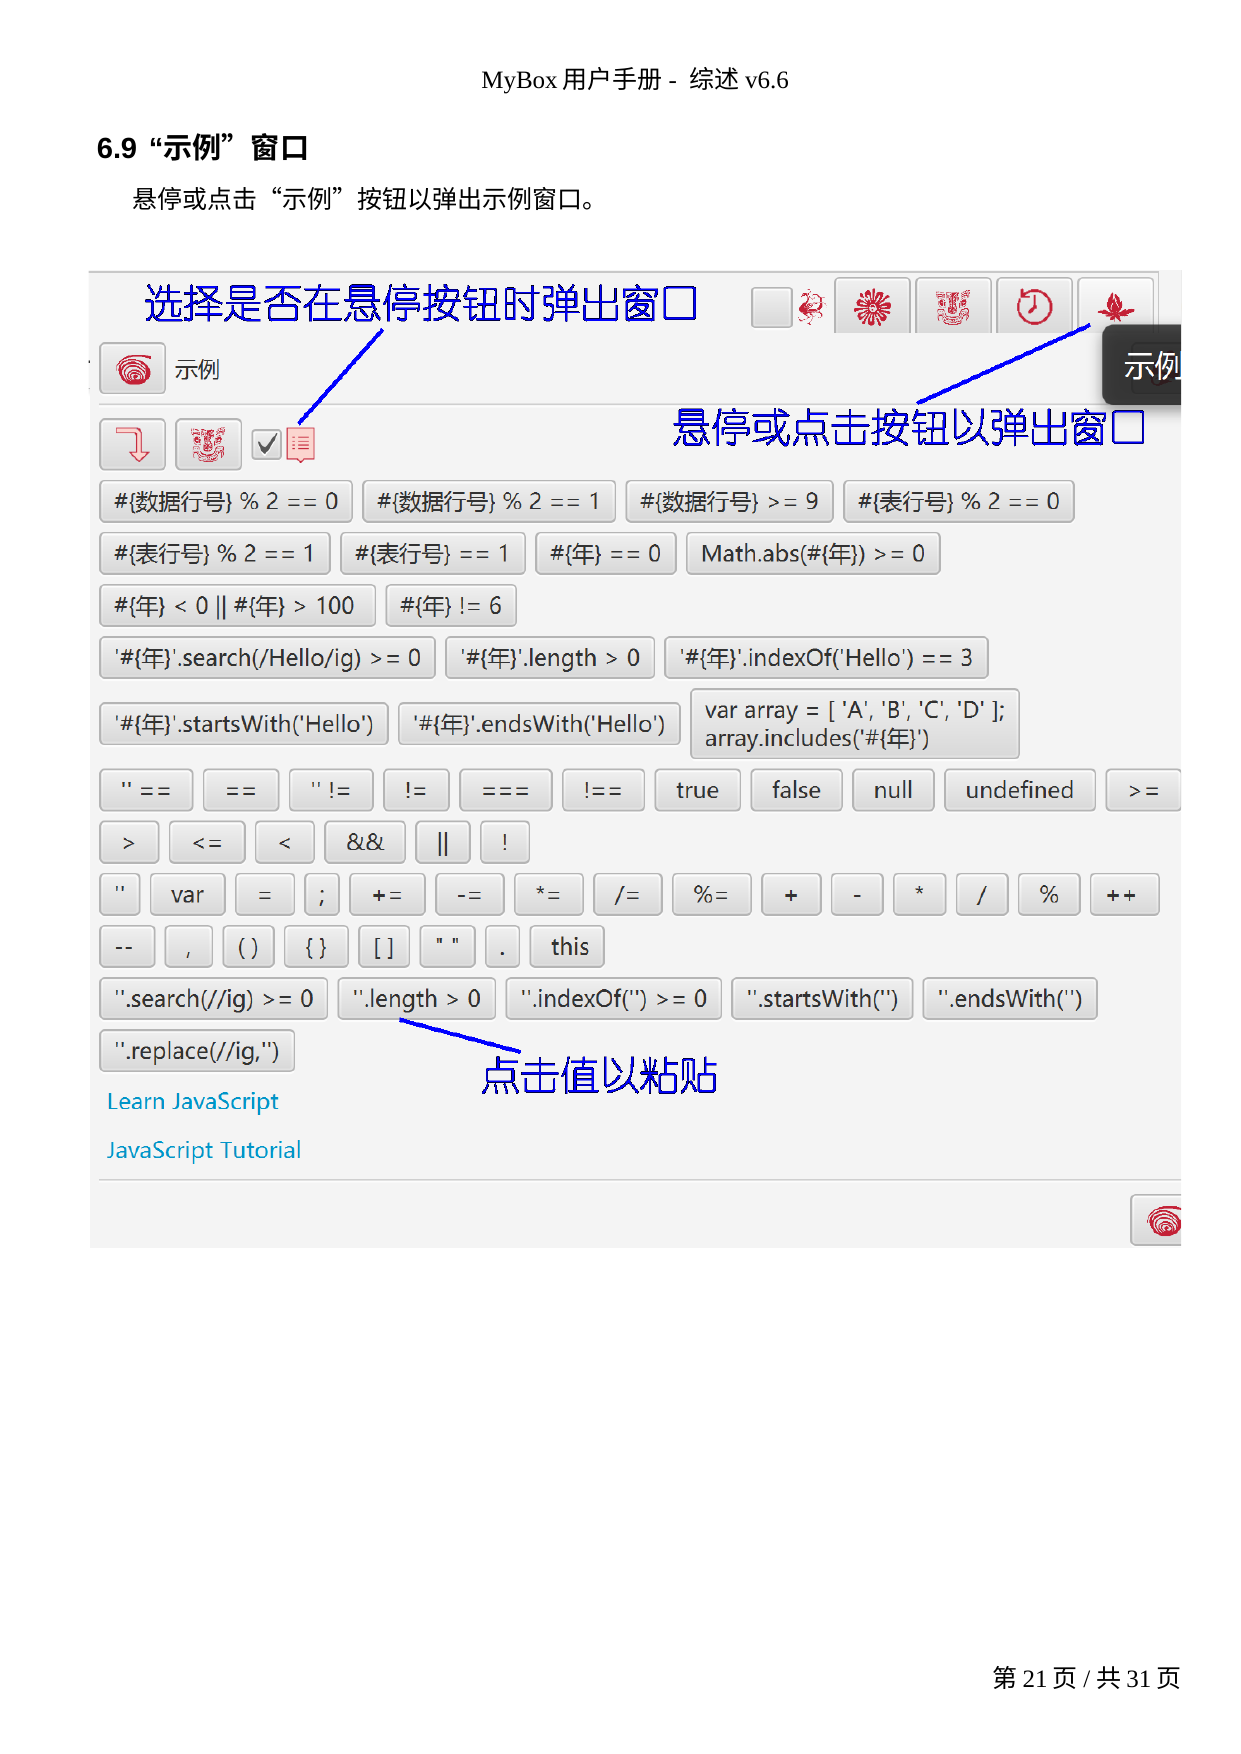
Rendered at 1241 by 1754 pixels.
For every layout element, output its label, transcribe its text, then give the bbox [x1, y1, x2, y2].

text 悬停或点击“示例”按钮以弹出示例窗口。 [88, 179, 1181, 216]
subtitle “示例”窗口 [88, 125, 1181, 167]
picture [88, 269, 1182, 1248]
